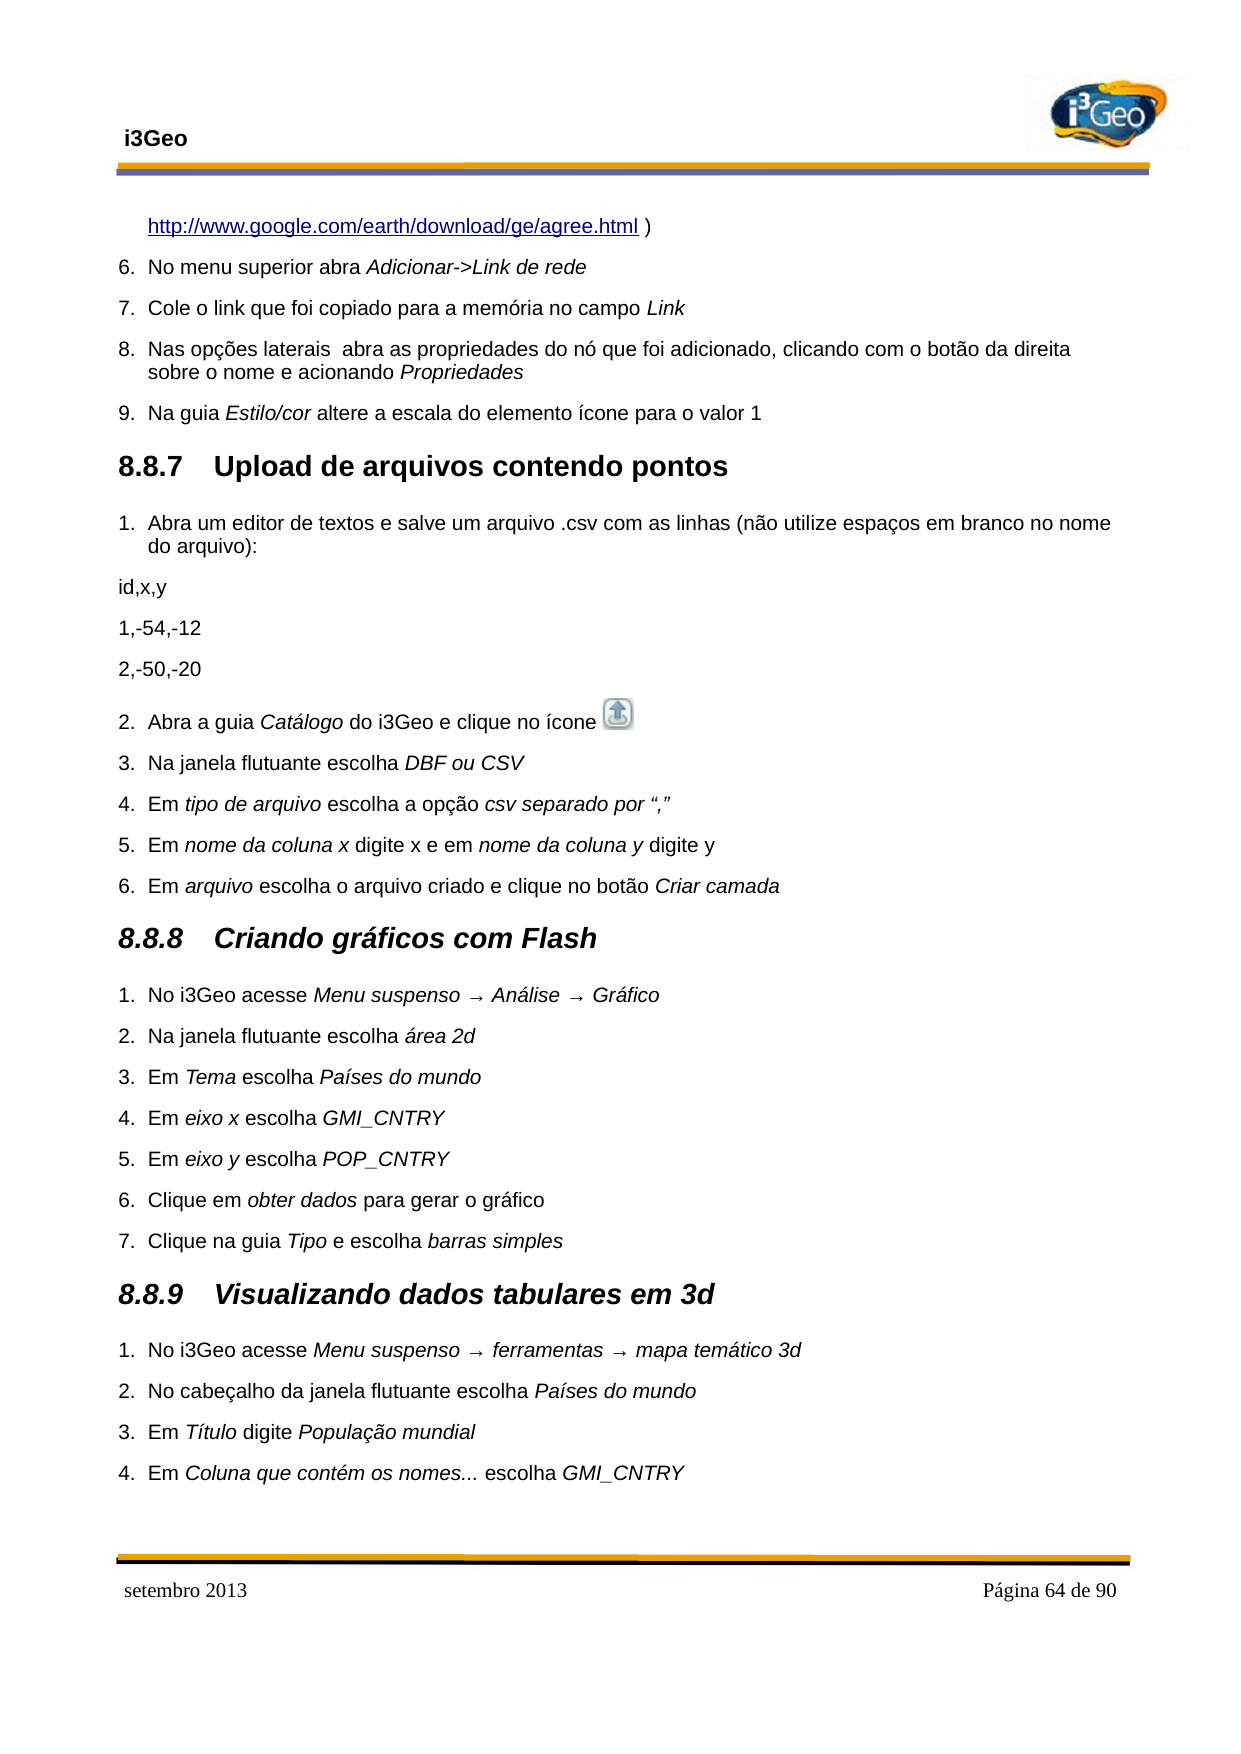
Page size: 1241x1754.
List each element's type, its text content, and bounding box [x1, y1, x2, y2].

list Na janela flutuante escolha DBF ou CSV [118, 751, 1122, 774]
list No i3Geo acesse Menu suspenso → ferramentas → mapa temático 3d [118, 1339, 1122, 1362]
list Clique na guia Tipo e escolha barras simples [118, 1229, 1122, 1253]
list Em Tema escolha Países do mundo [118, 1066, 1122, 1089]
list Na guia Estilo/cor altere a escala do elemento ícone para o valor 1 [118, 401, 1122, 425]
list Abra um editor de textos e salve um arquivo .csv com as linhas (não utilize espaços em branco no nome do arquivo): [118, 511, 1122, 557]
picture [602, 698, 634, 730]
list No i3Geo acesse Menu suspenso → Análise → Gráfico [118, 984, 1122, 1007]
subtitle Criando gráficos com Flash [118, 922, 1122, 955]
list http://www.google.com/earth/download/ge/agree.html ) [118, 214, 1122, 238]
list Na janela flutuante escolha área 2d [118, 1025, 1122, 1048]
list Em arquivo escolha o arquivo criado e clique no botão Criar camada [118, 874, 1122, 897]
list Em eixo x escolha GMI_CNTRY [118, 1107, 1122, 1130]
picture [1025, 74, 1191, 151]
list Nas opções laterais abra as propriedades do nó que foi adicionado, clicando com o botão da direita sobre o nome e acionando Propriedades [118, 337, 1122, 384]
text 1,-54,-12 [118, 616, 1122, 639]
text 2,-50,-20 [118, 657, 1122, 680]
list No cabeçalho da janela flutuante escolha Países do mundo [118, 1380, 1122, 1403]
list Em Coluna que contém os nomes... escolha GMI_CNTRY [118, 1462, 1122, 1485]
subtitle Upload de arquivos contendo pontos [118, 450, 1122, 482]
list Abra a guia Catálogo do i3Geo e clique no ícone [118, 698, 1122, 734]
list No menu superior abra Adicionar->Link de rede [118, 255, 1122, 279]
list Em Título digite População mundial [118, 1421, 1122, 1444]
list Em eixo y escolha POP_CNTRY [118, 1147, 1122, 1171]
list Cole o link que foi copiado para a memória no campo Link [118, 296, 1122, 319]
subtitle Visualizando dados tabulares em 3d [118, 1278, 1122, 1310]
list Em tipo de arquivo escolha a opção csv separado por “,” [118, 792, 1122, 816]
text id,x,y [118, 575, 1122, 598]
list Em nome da coluna x digite x e em nome da coluna y digite y [118, 833, 1122, 856]
list Clique em obter dados para gerar o gráfico [118, 1188, 1122, 1212]
